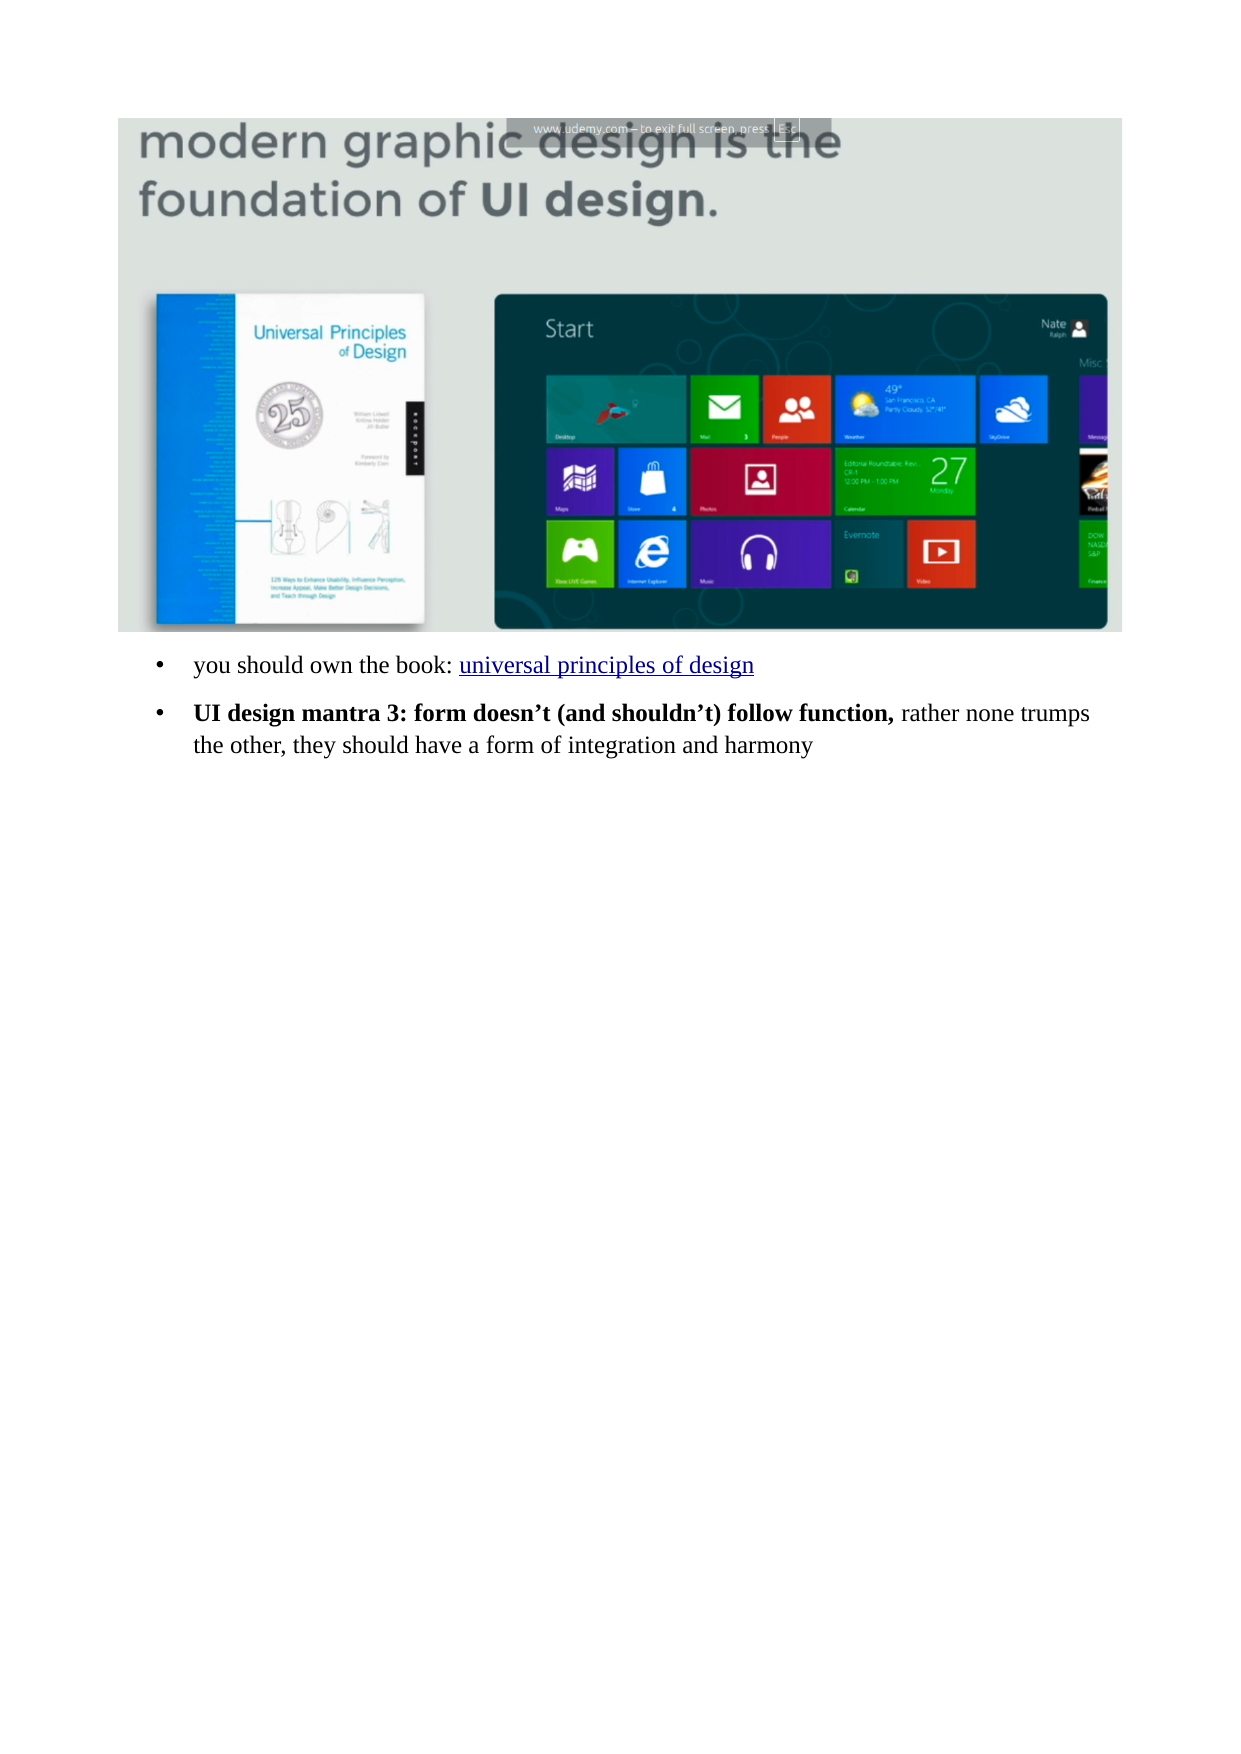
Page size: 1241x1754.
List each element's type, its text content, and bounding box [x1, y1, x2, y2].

list you should own the book: universal principles of design [156, 650, 1122, 679]
list UI design mantra 3: form doesn’t (and shouldn’t) follow function, rather none trumps the other, they should have a form of integration and harmony [156, 698, 1122, 759]
picture [118, 118, 1123, 632]
